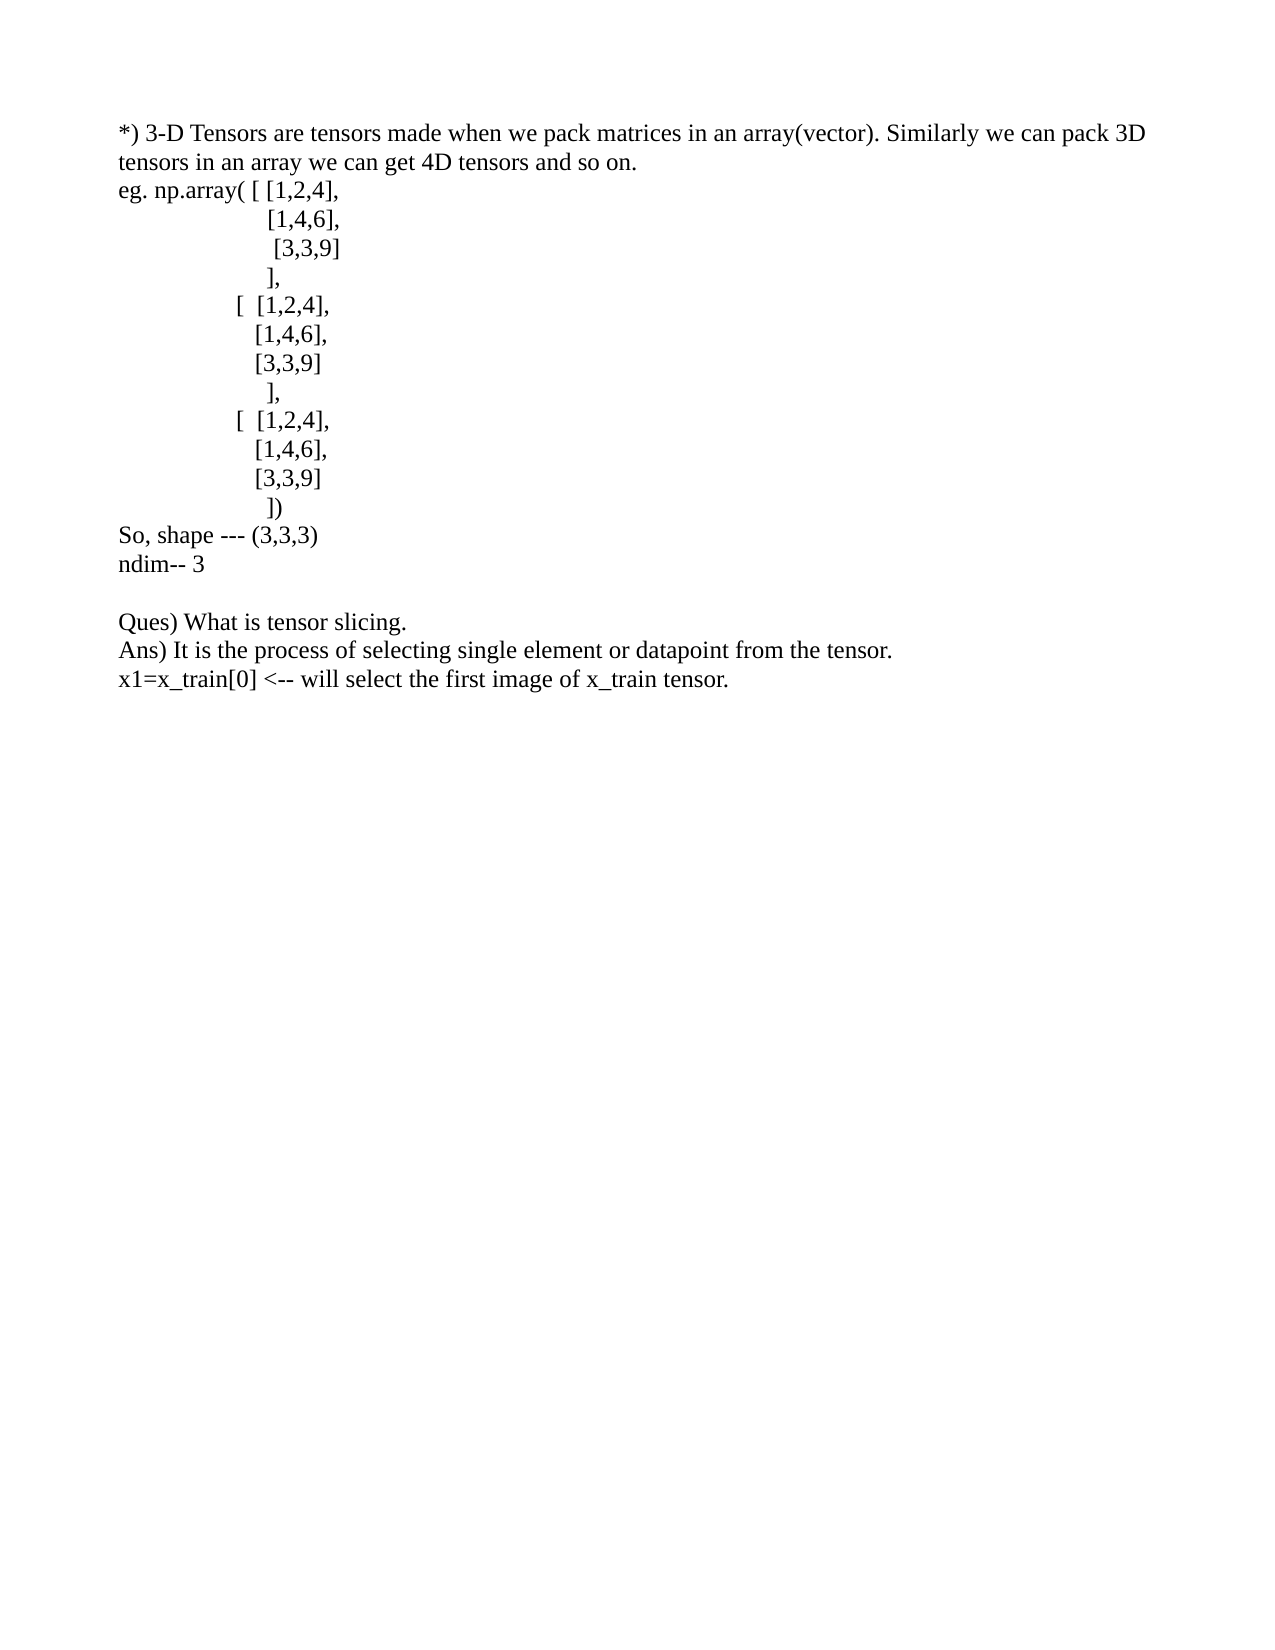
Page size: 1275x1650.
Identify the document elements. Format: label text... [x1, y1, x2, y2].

text Ques) What is tensor slicing. [118, 607, 1157, 636]
text ]) [118, 492, 1157, 521]
text *) 3-D Tensors are tensors made when we pack matrices in an array(vector). Similarly we can pack 3D tensors in an array we can get 4D tensors and so on. [118, 118, 1157, 176]
text ], [118, 262, 1157, 291]
text ndim-- 3 [118, 549, 1157, 578]
text [3,3,9] [118, 233, 1157, 262]
text eg. np.array( [ [1,2,4], [118, 176, 1157, 204]
text So, shape --- (3,3,3) [118, 521, 1157, 549]
text [1,4,6], [118, 319, 1157, 348]
text x1=x_train[0] <-- will select the first image of x_train tensor. [118, 664, 1157, 693]
text [ [1,2,4], [118, 291, 1157, 319]
text Ans) It is the process of selecting single element or datapoint from the tensor. [118, 636, 1157, 664]
text [1,4,6], [118, 434, 1157, 463]
text [3,3,9] [118, 348, 1157, 377]
text [1,4,6], [118, 204, 1157, 233]
text ], [118, 377, 1157, 406]
text [3,3,9] [118, 463, 1157, 492]
text [ [1,2,4], [118, 406, 1157, 434]
